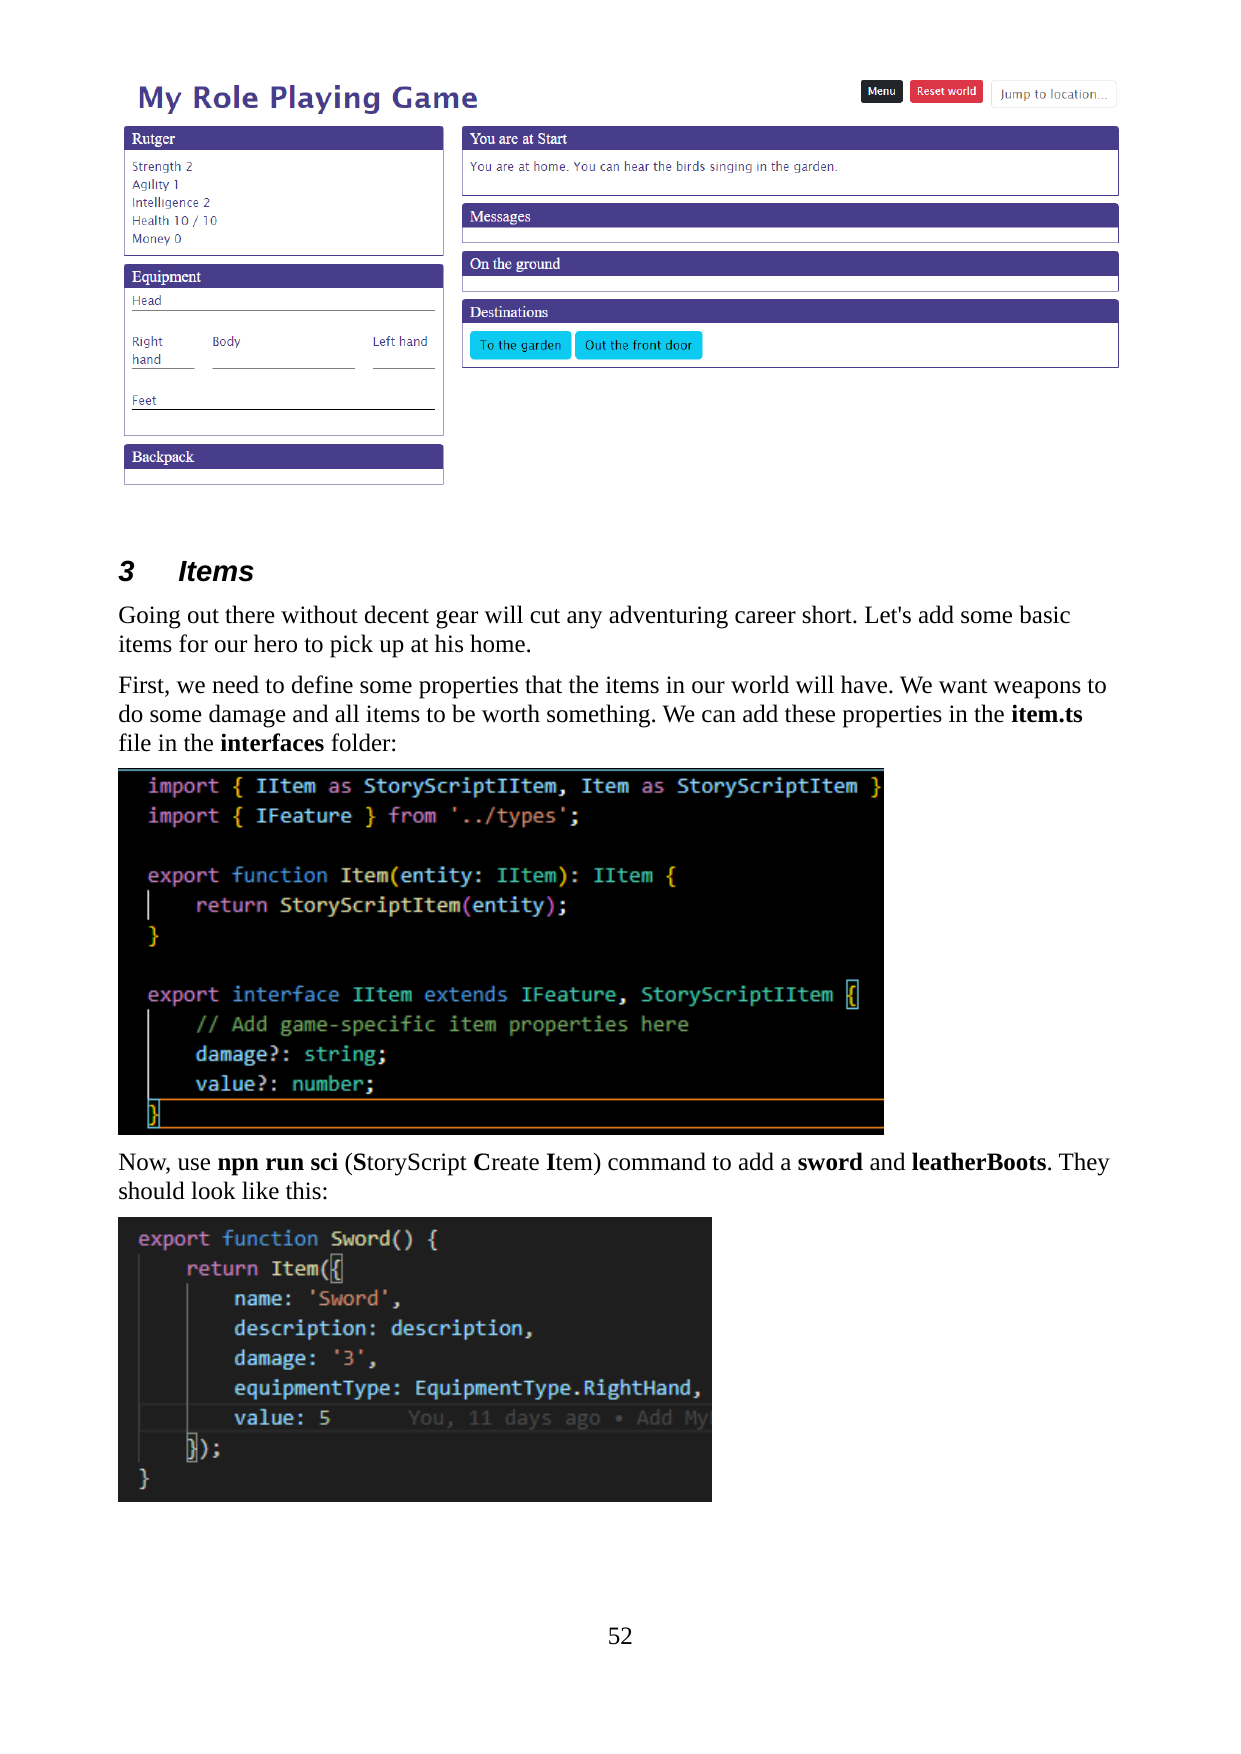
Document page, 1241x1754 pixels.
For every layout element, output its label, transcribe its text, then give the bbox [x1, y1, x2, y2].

text First, we need to define some properties that the items in our world will have. We want weapons to do some damage and all items to be worth something. We can add these properties in the item.ts file in the interfaces folder: [118, 670, 1122, 756]
text Now, use npn run sci (StoryScript Create Item) command to add a sword and leatherBoots. They should look like this: [118, 1147, 1122, 1204]
text Going out there without decent gear will cut any adventuring career short. Let's add some basic items for our hero to pick up at his home. [118, 600, 1122, 658]
subtitle Items [118, 554, 1122, 588]
